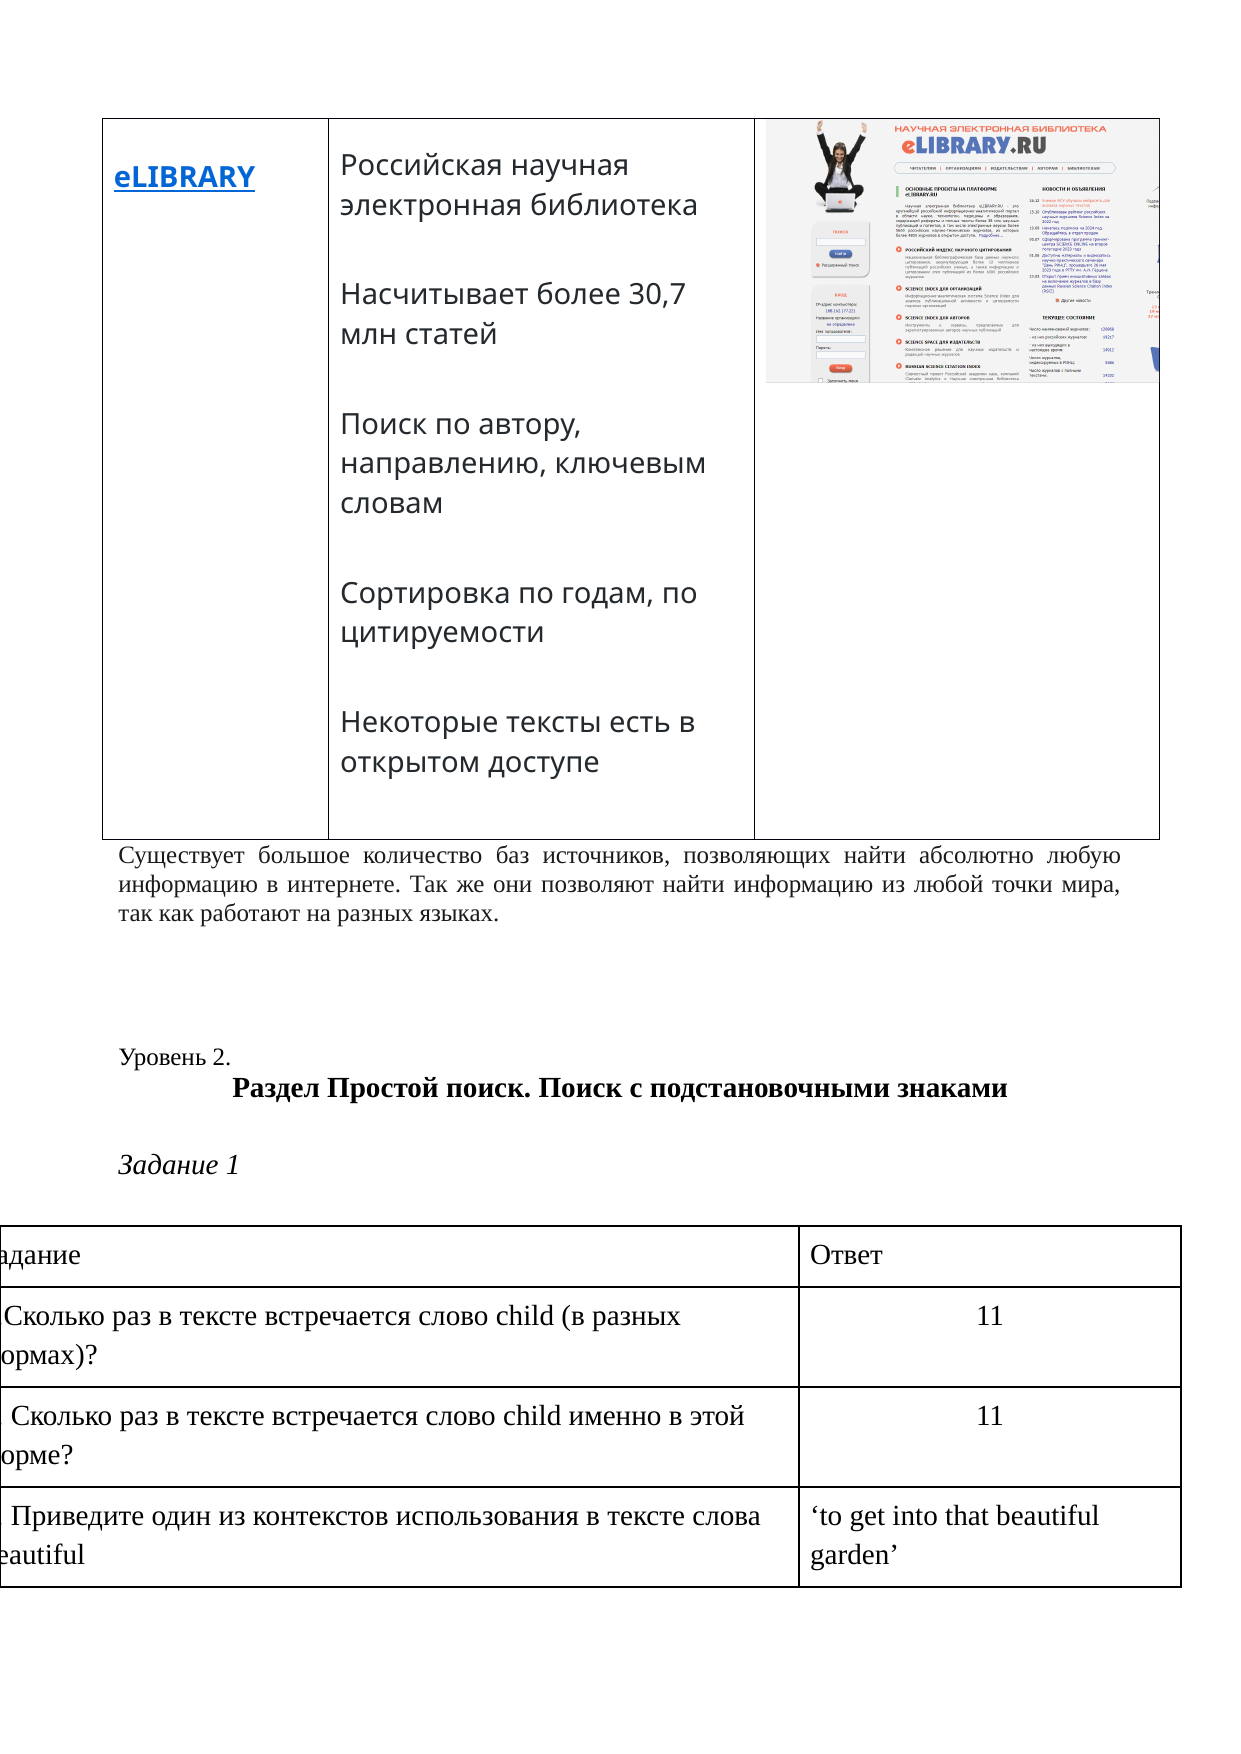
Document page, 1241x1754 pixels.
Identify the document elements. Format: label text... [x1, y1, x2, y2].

table_cell 3. Приведите один из контекстов использования в тексте слова beautiful [1, 1488, 798, 1586]
table_cell [755, 119, 1159, 839]
table_cell 2. Сколько раз в тексте встречается слово child именно в этой форме? [1, 1388, 798, 1486]
table_header Задание [1, 1227, 798, 1286]
text Задание 1 [118, 1147, 1122, 1181]
table_header Ответ [800, 1227, 1180, 1286]
table_cell 1.Сколько раз в тексте встречается слово child (в разных формах)? [1, 1288, 798, 1386]
picture [766, 119, 1160, 383]
table_cell eLIBRARY [103, 119, 328, 839]
table_cell 11 [800, 1288, 1180, 1386]
text Уровень 2. [118, 1042, 1122, 1070]
table_cell Российская научная электронная библиотека Насчитывает более 30,7 млн статей Поиск по автору, направлению, ключевым словам Сортировка по годам, по цитируемости Некоторые тексты есть в открытом доступе [329, 119, 754, 839]
table_cell ‘to get into that beautiful garden’ [800, 1488, 1180, 1586]
table_cell 11 [800, 1388, 1180, 1486]
text Раздел Простой поиск. Поиск с подстановочными знаками [118, 1070, 1122, 1104]
text Существует большое количество баз источников, позволяющих найти абсолютно любую информацию в интернете. Так же они позволяют найти информацию из любой точки мира, так как работают на разных языках. [118, 840, 1122, 927]
